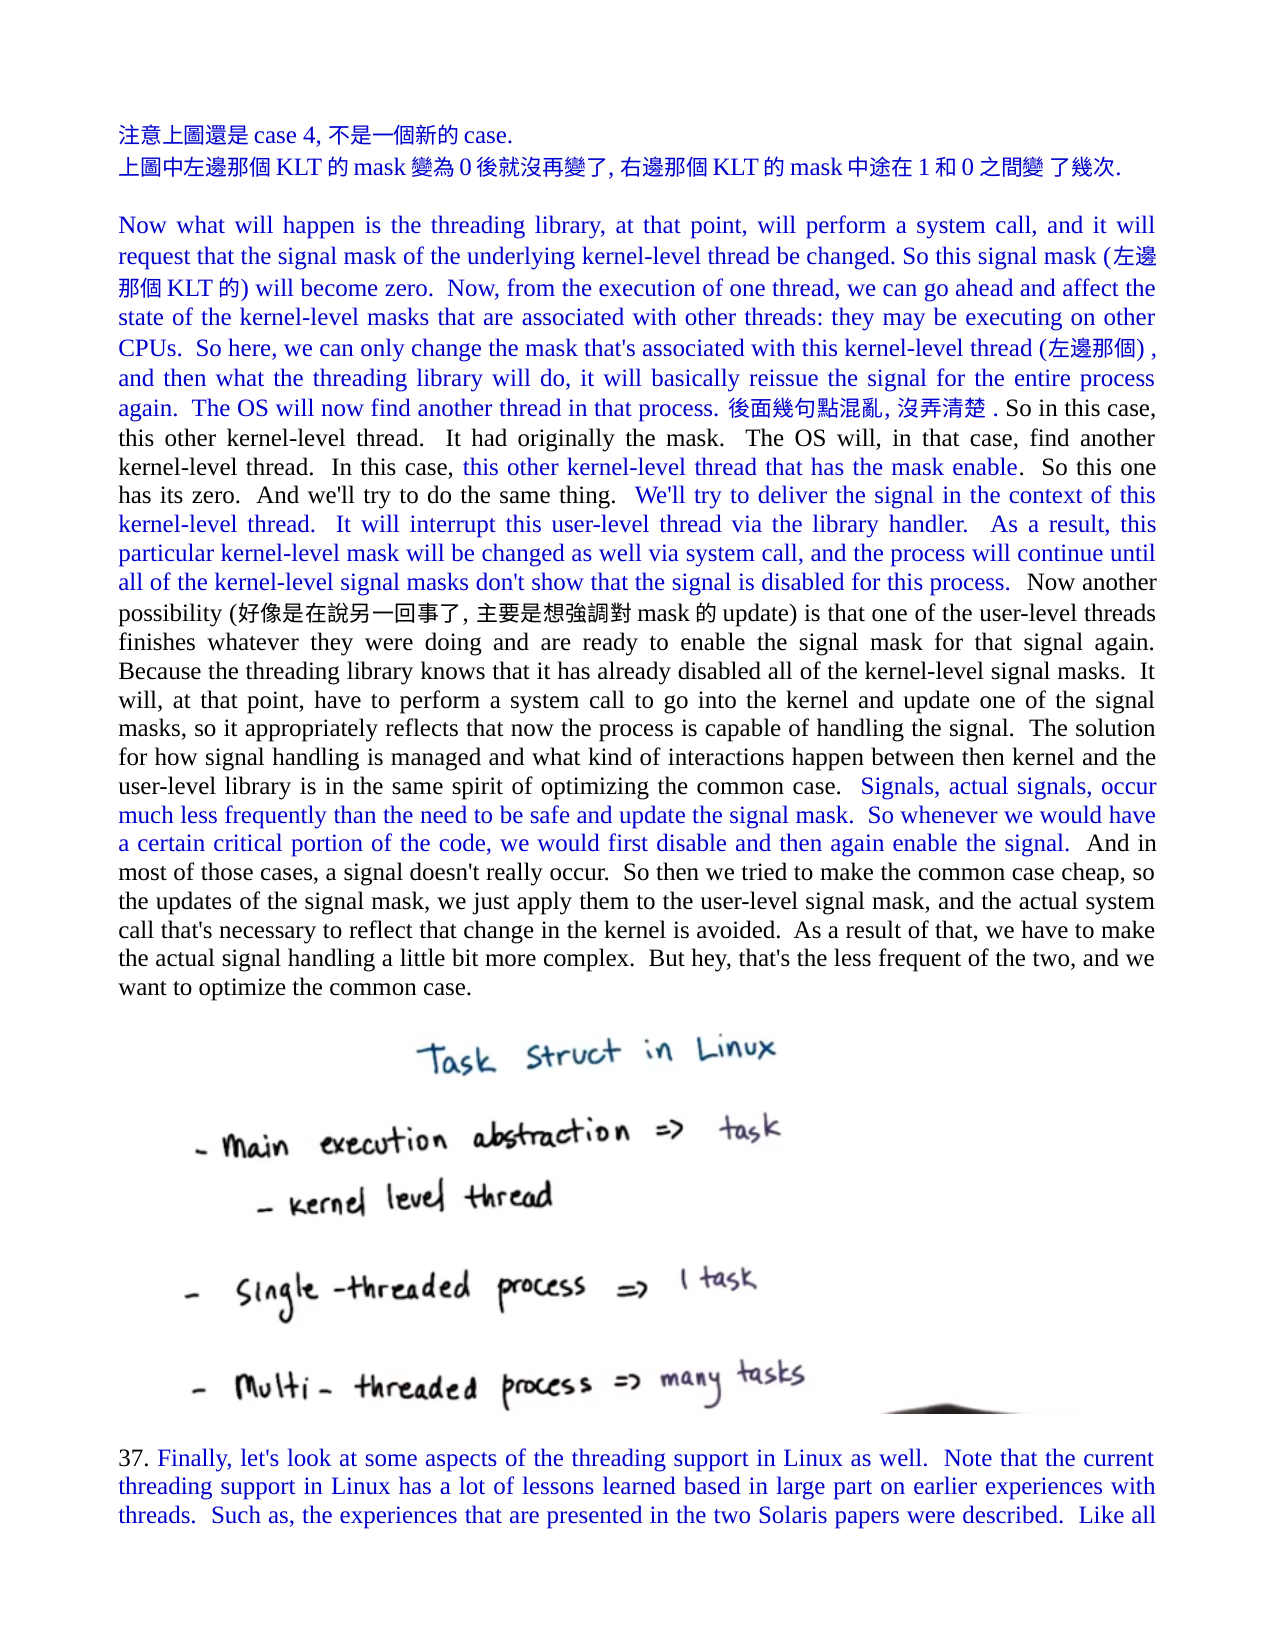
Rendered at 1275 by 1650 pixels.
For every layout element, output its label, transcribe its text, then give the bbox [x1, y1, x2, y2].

text 上圖中左邊那個KLT的mask變為0後就沒再變了, 右邊那個KLT的mask中途在1和0之間變 了幾次. [118, 150, 1157, 181]
picture [118, 1029, 1157, 1414]
text Now what will happen is the threading library, at that point, will perform a system call, and it will request that the signal mask of the underlying kernel-level thread be changed. So this signal mask (左邊那個KLT的) will become zero. Now, from the execution of one thread, we can go ahead and affect the state of the kernel-level masks that are associated with other threads: they may be executing on other CPUs. So here, we can only change the mask that's associated with this kernel-level thread (左邊那個) , and then what the threading library will do, it will basically reissue the signal for the entire process again. The OS will now find another thread in that process. 後面幾句點混亂, 沒弄清楚 . So in this case, this other kernel-level thread. It had originally the mask. The OS will, in that case, find another kernel-level thread. In this case, this other kernel-level thread that has the mask enable. So this one has its zero. And we'll try to do the same thing. We'll try to deliver the signal in the context of this kernel-level thread. It will interrupt this user-level thread via the library handler. As a result, this particular kernel-level mask will be changed as well via system call, and the process will continue until all of the kernel-level signal masks don't show that the signal is disabled for this process. Now another possibility (好像是在說另一回事了, 主要是想強調對mask的update) is that one of the user-level threads finishes whatever they were doing and are ready to enable the signal mask for that signal again. Because the threading library knows that it has already disabled all of the kernel-level signal masks. It will, at that point, have to perform a system call to go into the kernel and update one of the signal masks, so it appropriately reflects that now the process is capable of handling the signal. The solution for how signal handling is managed and what kind of interactions happen between then kernel and the user-level library is in the same spirit of optimizing the common case. Signals, actual signals, occur much less frequently than the need to be safe and update the signal mask. So whenever we would have a certain critical portion of the code, we would first disable and then again enable the signal. And in most of those cases, a signal doesn't really occur. So then we tried to make the common case cheap, so the updates of the signal mask, we just apply them to the user-level signal mask, and the actual system call that's necessary to reflect that change in the kernel is avoided. As a result of that, we have to make the actual signal handling a little bit more complex. But hey, that's the less frequent of the two, and we want to optimize the common case. [118, 210, 1157, 1001]
text 37. Finally, let's look at some aspects of the threading support in Linux as well. Note that the current threading support in Linux has a lot of lessons learned based in large part on earlier experiences with threads. Such as, the experiences that are presented in the two Solaris papers were described. Like all [118, 1443, 1157, 1529]
text 注意上圖還是case 4, 不是一個新的case. [118, 118, 1157, 150]
